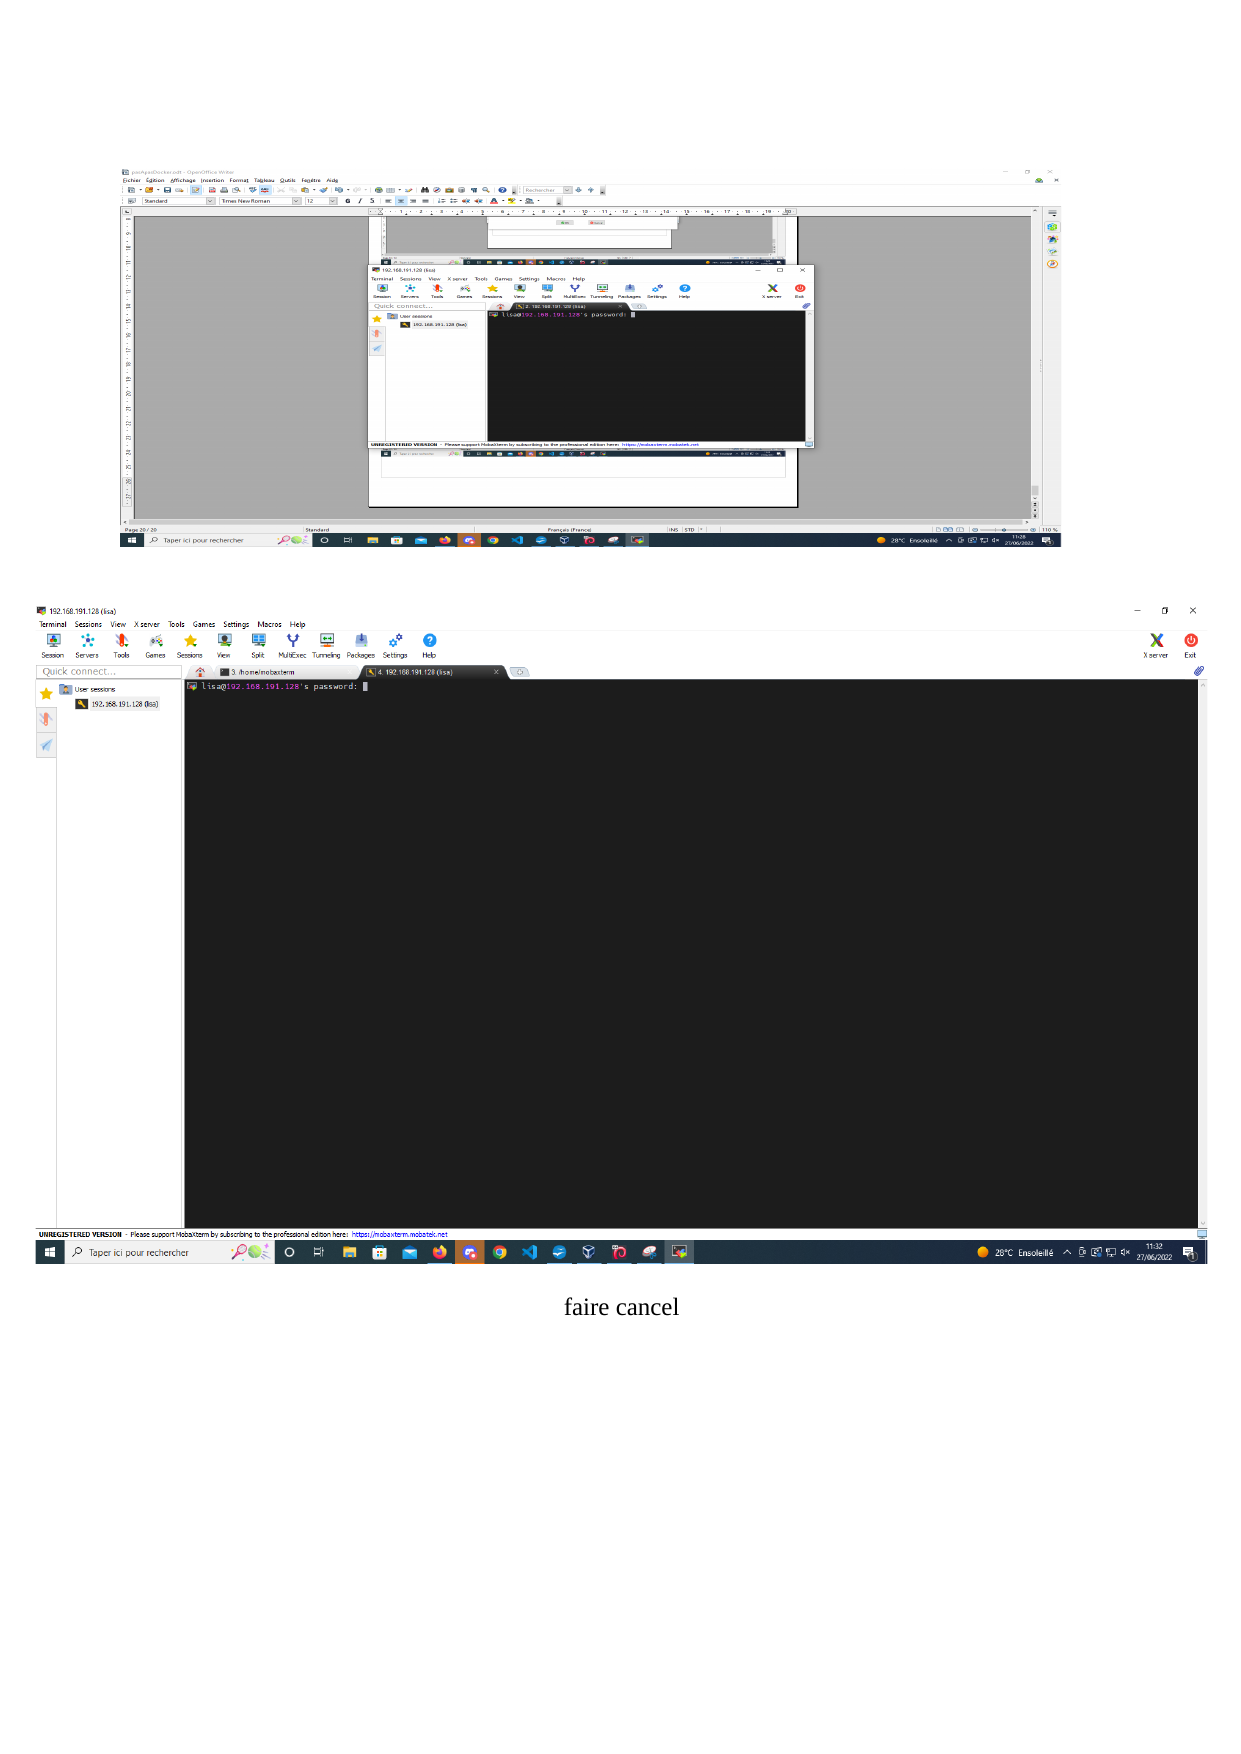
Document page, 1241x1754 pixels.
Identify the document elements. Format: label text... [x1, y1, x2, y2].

text faire cancel [36, 1292, 1207, 1321]
picture [35, 604, 1208, 1264]
picture [120, 168, 1062, 547]
